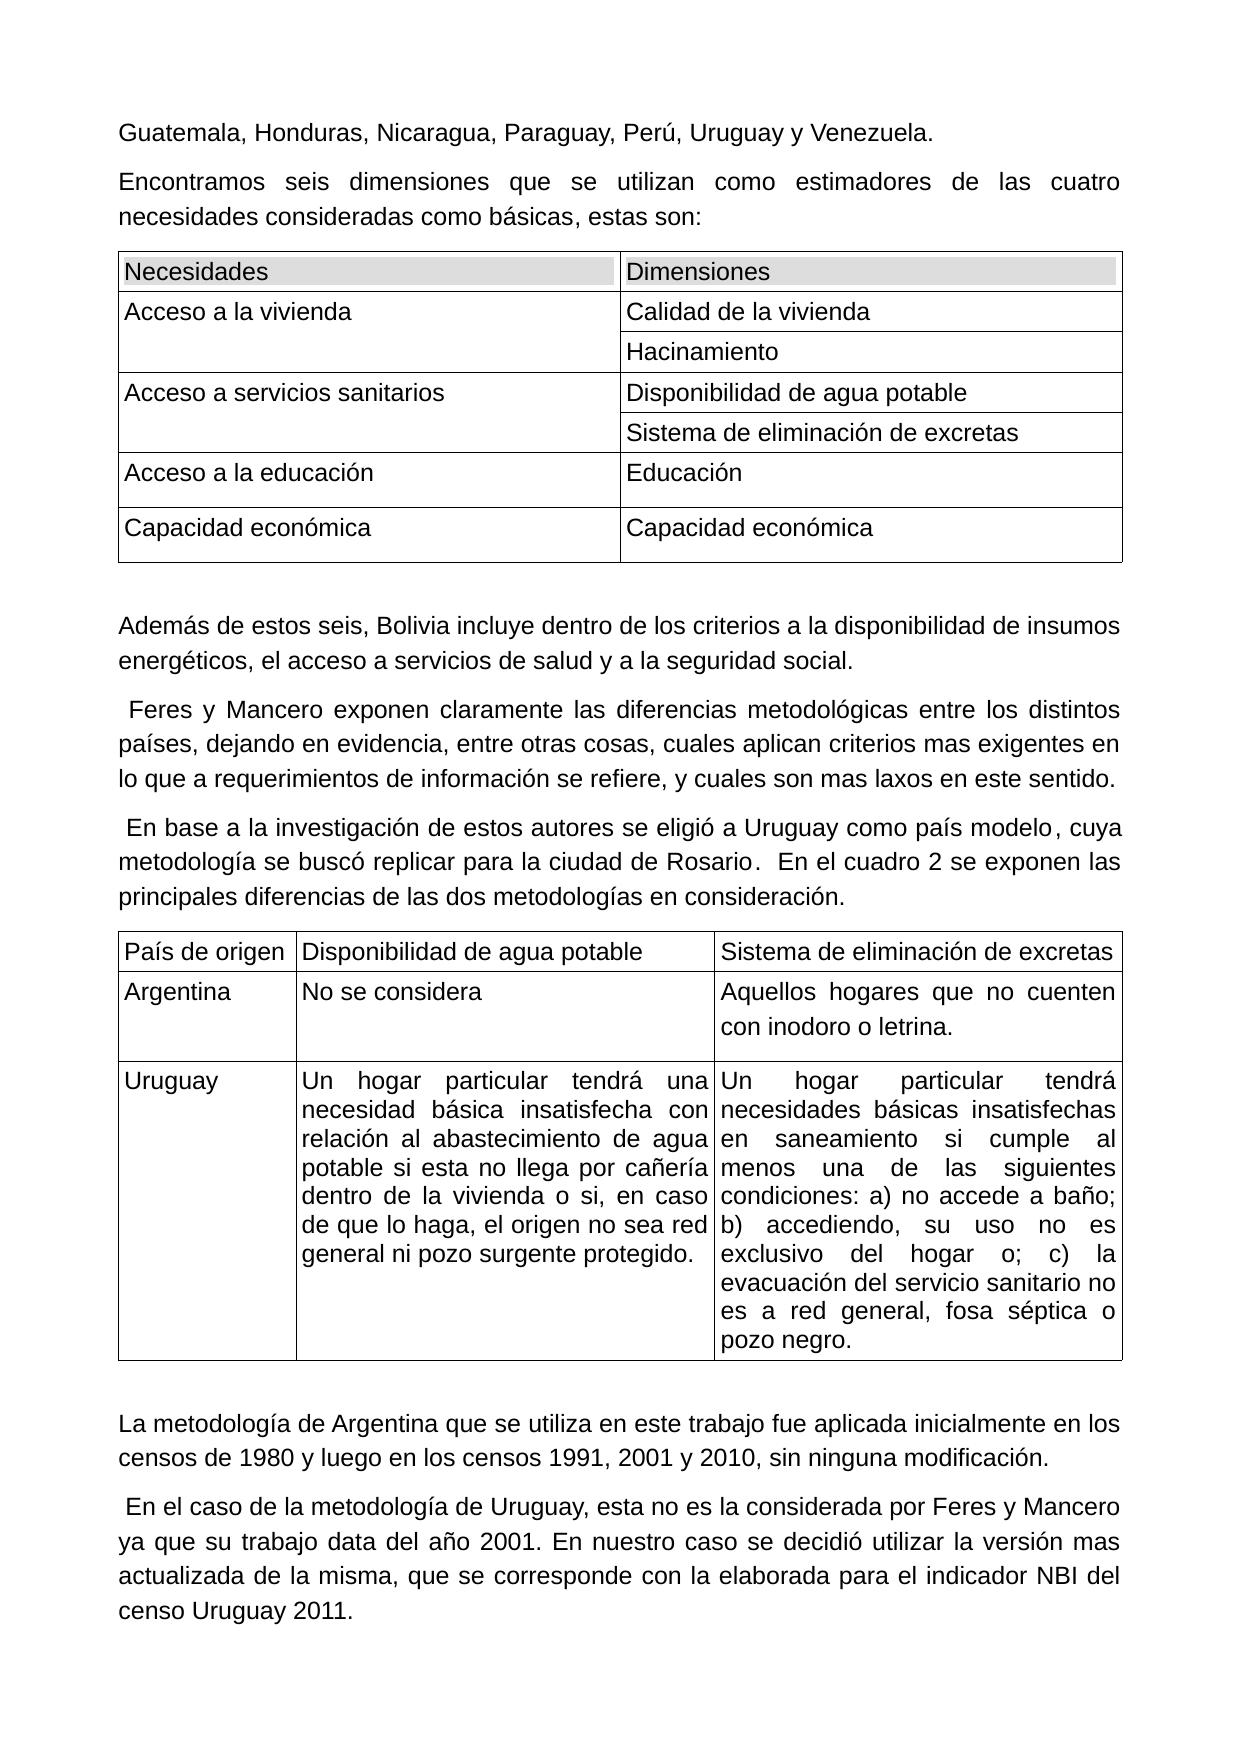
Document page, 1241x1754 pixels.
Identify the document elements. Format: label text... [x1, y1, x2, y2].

table_header Disponibilidad de agua potable [297, 932, 714, 971]
table_cell Acceso a la educación [119, 453, 620, 507]
text Feres y Mancero exponen claramente las diferencias metodológicas entre los distintos países, dejando en evidencia, entre otras cosas, cuales aplican criterios mas exigentes en lo que a requerimientos de información se refiere, y cuales son mas laxos en este sentido. [118, 695, 1122, 792]
table_cell No se considera [297, 972, 714, 1061]
text Además de estos seis, Bolivia incluye dentro de los criterios a la disponibilidad de insumos energéticos, el acceso a servicios de salud y a la seguridad social. [118, 611, 1122, 674]
table_header Necesidades [119, 252, 620, 291]
table_header Sistema de eliminación de excretas [715, 932, 1122, 971]
table_cell Acceso a servicios sanitarios [119, 373, 620, 452]
text En el caso de la metodología de Uruguay, esta no es la considerada por Feres y Mancero ya que su trabajo data del año 2001. En nuestro caso se decidió utilizar la versión mas actualizada de la misma, que se corresponde con la elaborada para el indicador NBI del censo Uruguay 2011. [118, 1492, 1122, 1624]
table_cell Uruguay [119, 1062, 296, 1359]
table_cell Acceso a la vivienda [119, 292, 620, 372]
table_cell Un hogar particular tendrá necesidades básicas insatisfechas en saneamiento si cumple al menos una de las siguientes condiciones: a) no accede a baño; b) accediendo, su uso no es exclusivo del hogar o; c) la evacuación del servicio sanitario no es a red general, fosa séptica o pozo negro. [715, 1062, 1122, 1359]
table_cell Hacinamiento [621, 332, 1122, 372]
text En base a la investigación de estos autores se eligió a Uruguay como país modelo, cuya metodología se buscó replicar para la ciudad de Rosario. En el cuadro 2 se exponen las principales diferencias de las dos metodologías en consideración. [118, 813, 1122, 911]
text La metodología de Argentina que se utiliza en este trabajo fue aplicada inicialmente en los censos de 1980 y luego en los censos 1991, 2001 y 2010, sin ninguna modificación. [118, 1409, 1122, 1472]
table_cell Capacidad económica [621, 508, 1122, 562]
table_cell Capacidad económica [119, 508, 620, 562]
table_cell Argentina [119, 972, 296, 1061]
table_cell Calidad de la vivienda [621, 292, 1122, 331]
table_header Dimensiones [621, 252, 1122, 291]
table_cell Un hogar particular tendrá una necesidad básica insatisfecha con relación al abastecimiento de agua potable si esta no llega por cañería dentro de la vivienda o si, en caso de que lo haga, el origen no sea red general ni pozo surgente protegido. [297, 1062, 714, 1359]
table_cell Aquellos hogares que no cuenten con inodoro o letrina. [715, 972, 1122, 1061]
text Encontramos seis dimensiones que se utilizan como estimadores de las cuatro necesidades consideradas como básicas, estas son: [118, 167, 1122, 230]
table_cell Educación [621, 453, 1122, 507]
table_cell Sistema de eliminación de excretas [621, 413, 1122, 452]
table_cell Disponibilidad de agua potable [621, 373, 1122, 412]
text Guatemala, Honduras, Nicaragua, Paraguay, Perú, Uruguay y Venezuela. [118, 118, 1122, 147]
table_header País de origen [119, 932, 296, 971]
